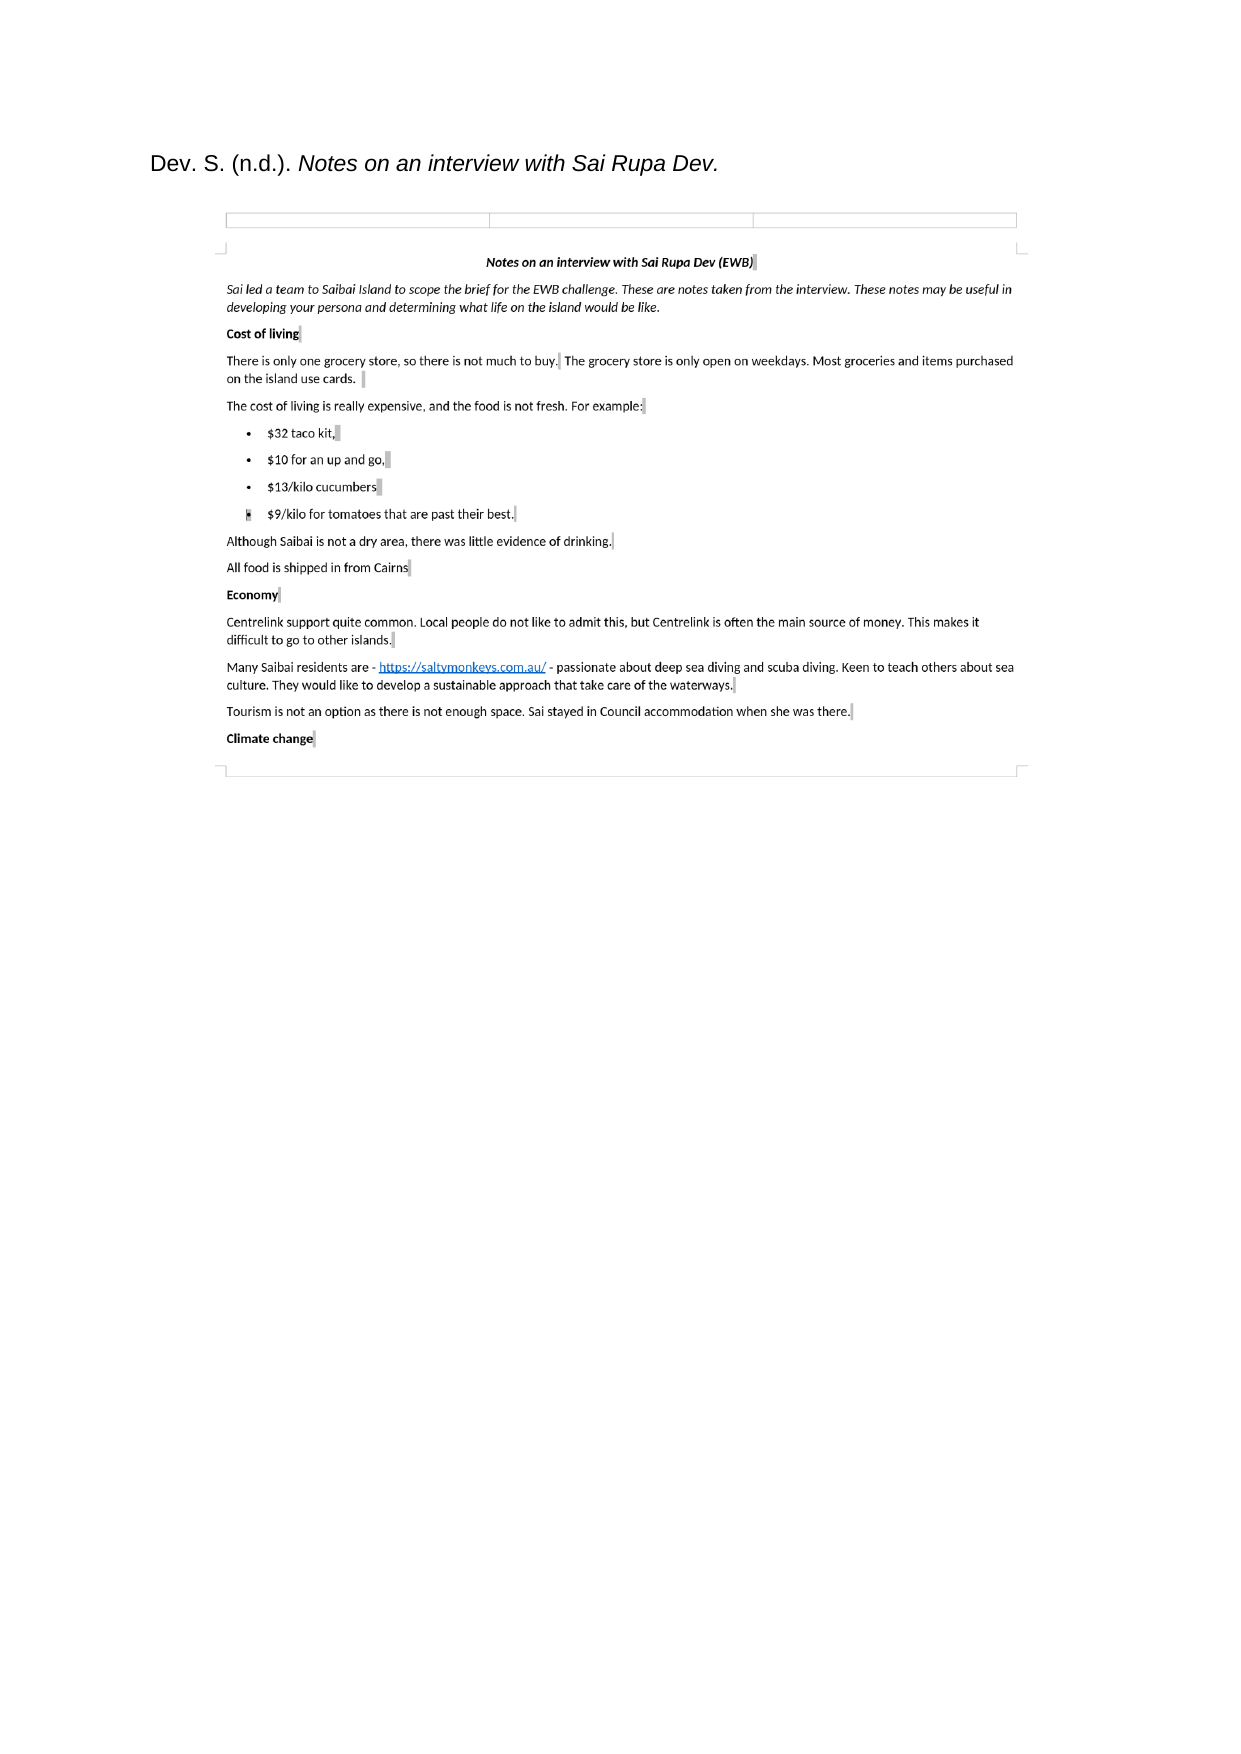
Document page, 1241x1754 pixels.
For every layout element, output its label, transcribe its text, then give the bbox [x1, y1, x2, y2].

picture [150, 176, 1091, 777]
text Dev. S. (n.d.). Notes on an interview with Sai Rupa Dev. [150, 150, 1090, 176]
